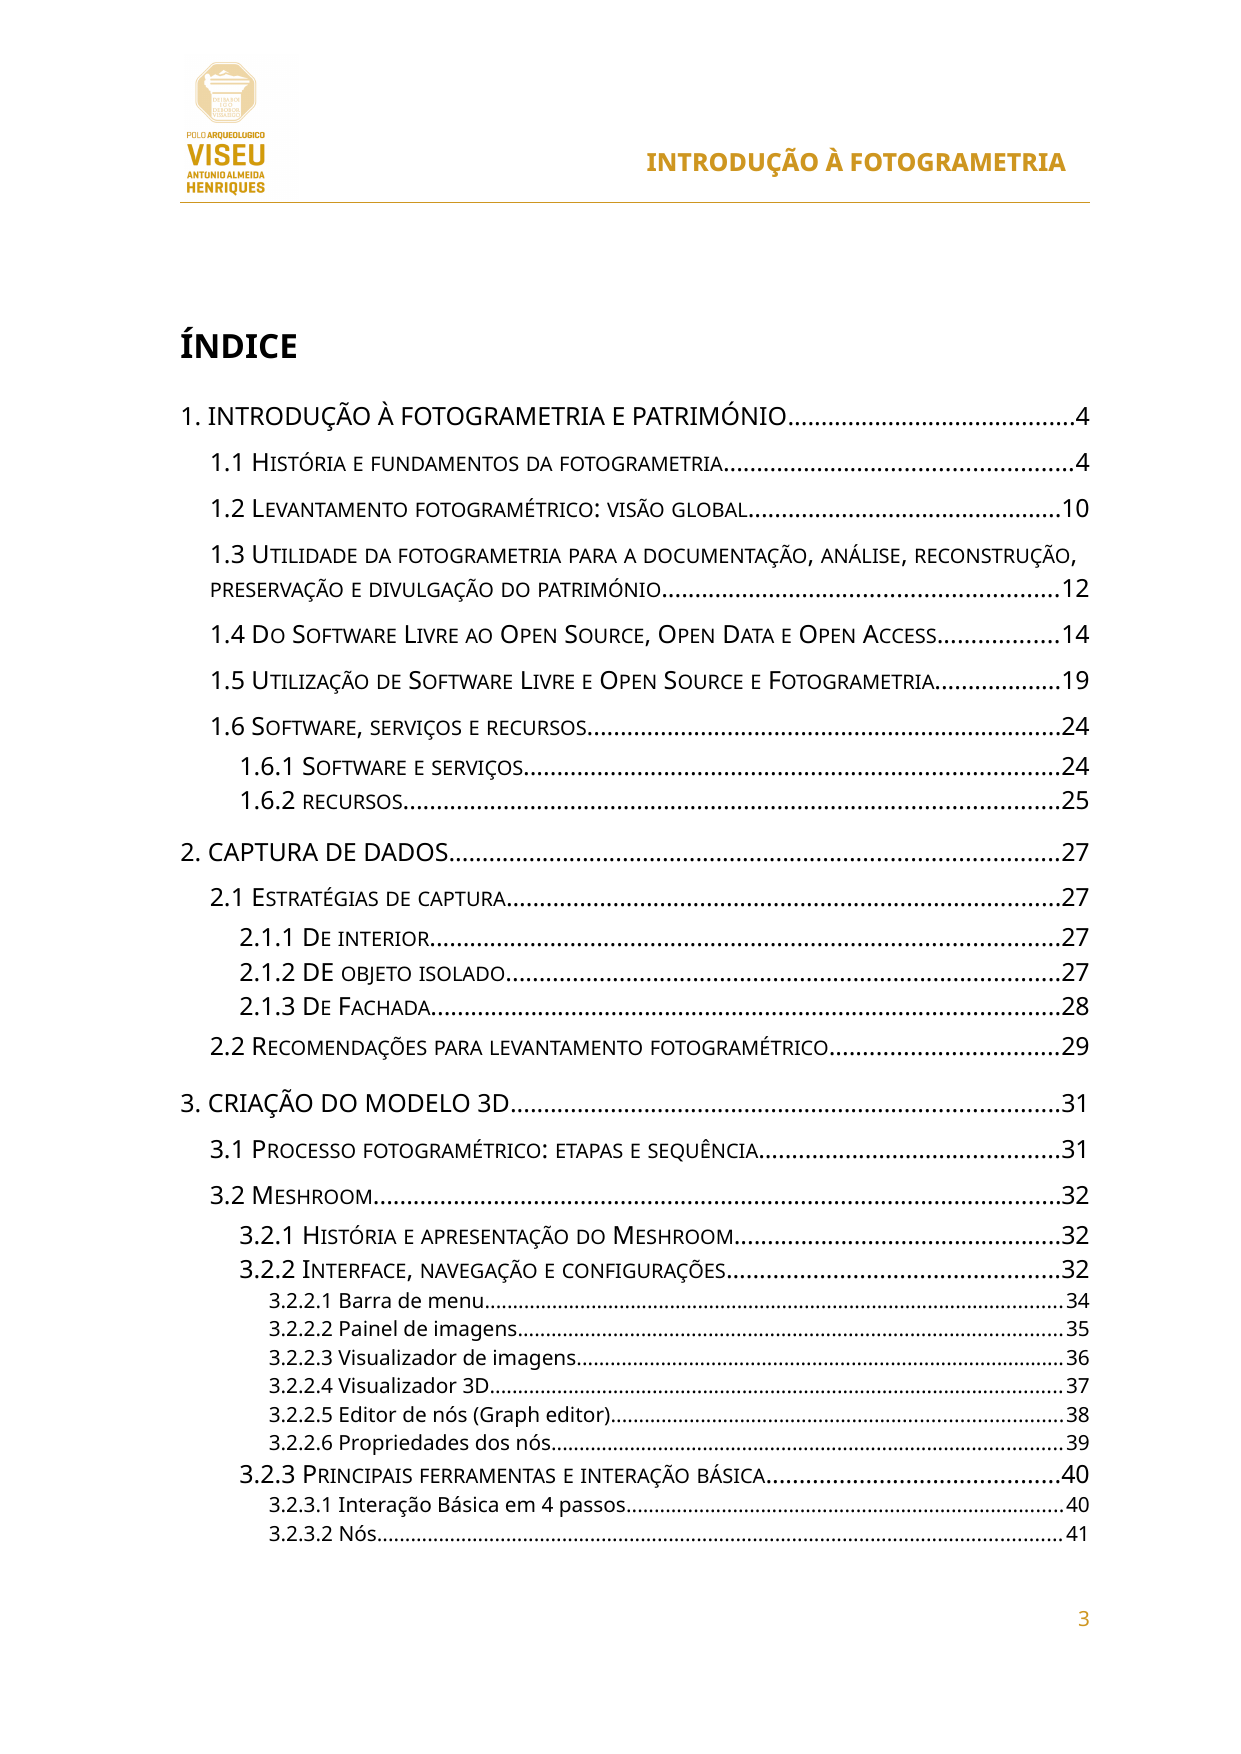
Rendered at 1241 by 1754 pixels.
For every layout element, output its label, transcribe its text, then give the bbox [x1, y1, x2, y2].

text 3.1 Processo fotogramétrico: etapas e sequência. 31 [209, 1132, 1090, 1166]
text 3.2.3 Principais ferramentas e interação básica. 40 [239, 1457, 1090, 1491]
text 2.2 Recomendações para levantamento fotogramétrico. 29 [209, 1028, 1090, 1062]
text 3.2.2.6 Propriedades dos nós 39 [268, 1428, 1090, 1457]
text 3.2.2 Interface, navegação e configurações. 32 [239, 1252, 1090, 1286]
text 1.3 Utilidade da fotogrametria para a documentação, análise, reconstrução, preservação e divulgação do património. 12 [209, 536, 1090, 604]
text 2.1.1 De interior 27 [239, 920, 1090, 954]
text 1.6.1 Software e serviços 24 [239, 748, 1090, 782]
picture [184, 54, 300, 202]
text 3.2.2.5 Editor de nós (Graph editor) 38 [268, 1400, 1090, 1428]
text 2. CAPTURA DE DADOS 27 [180, 834, 1090, 868]
text 2.1.3 De Fachada 28 [239, 988, 1090, 1022]
text 1.1 História e fundamentos da fotogrametria. 4 [209, 444, 1090, 479]
subtitle Índice [180, 323, 1090, 368]
text 1.6 Software, serviços e recursos 24 [209, 708, 1090, 742]
text 1. INTRODUÇÃO À FOTOGRAMETRIA E PATRIMÓNIO 4 [180, 399, 1090, 433]
text 3.2 Meshroom 32 [209, 1178, 1090, 1212]
text 1.2 Levantamento fotogramétrico: visão global. 10 [209, 491, 1090, 524]
text 3.2.3.2 Nós 41 [268, 1519, 1090, 1547]
text 3.2.3.1 Interação Básica em 4 passos 40 [268, 1491, 1090, 1519]
text 1.6.2 recursos 25 [239, 782, 1090, 816]
text 1.5 Utilização de Software Livre e Open Source e Fotogrametria 19 [209, 662, 1090, 696]
text 1.4 Do Software Livre ao Open Source, Open Data e Open Access. 14 [209, 616, 1090, 651]
text 3.2.1 História e apresentação do Meshroom 32 [239, 1218, 1090, 1252]
text 2.1.2 DE objeto isolado 27 [239, 954, 1090, 988]
text 3.2.2.2 Painel de imagens 35 [268, 1314, 1090, 1343]
text 3. CRIAÇÃO DO MODELO 3D 31 [180, 1086, 1090, 1120]
text 3.2.2.1 Barra de menu 34 [268, 1286, 1090, 1314]
text 3.2.2.4 Visualizador 3D 37 [268, 1371, 1090, 1400]
text 3.2.2.3 Visualizador de imagens 36 [268, 1343, 1090, 1371]
text 2.1 Estratégias de captura. 27 [209, 880, 1090, 914]
